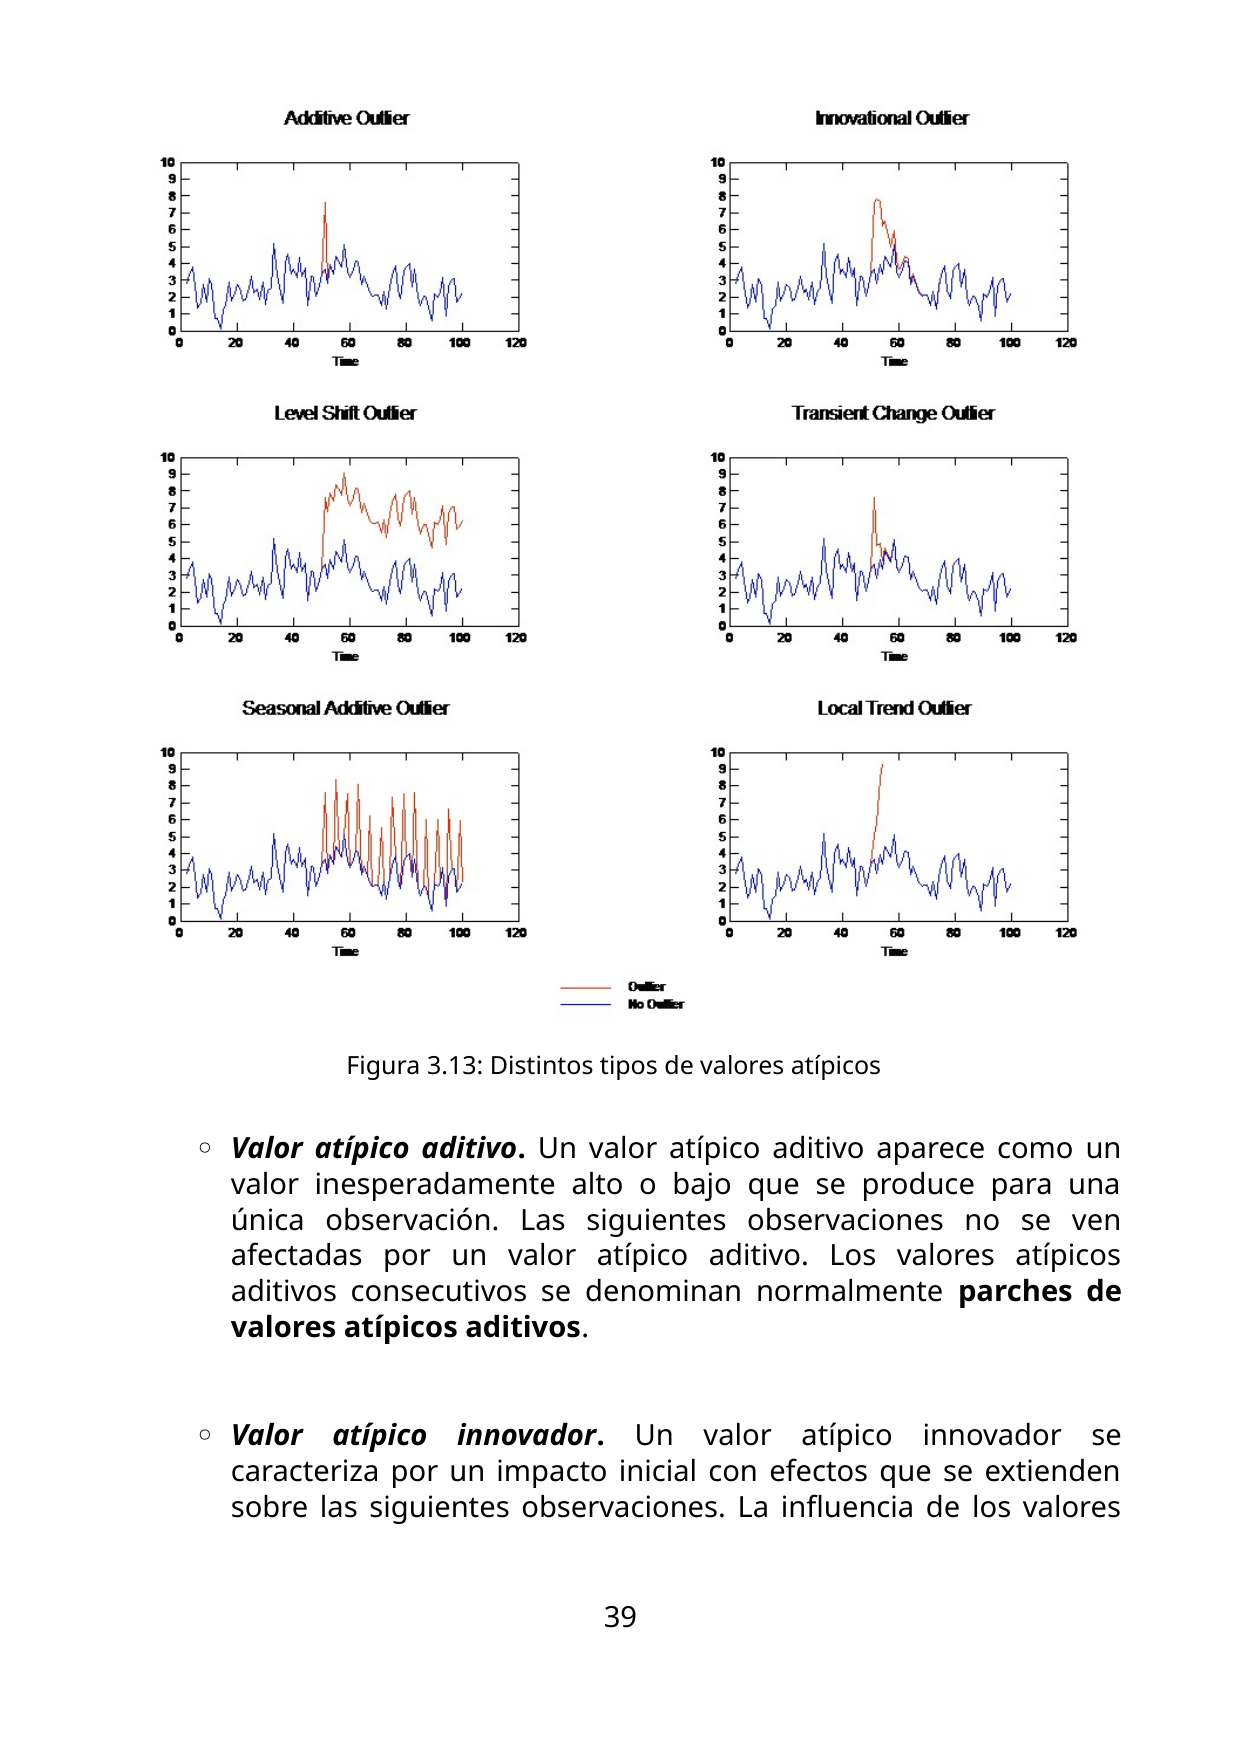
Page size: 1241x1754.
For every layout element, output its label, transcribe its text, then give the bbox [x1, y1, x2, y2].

list Valor atípico aditivo. Un valor atípico aditivo aparece como un valor inesperadamente alto o bajo que se produce para una única observación. Las siguientes observaciones no se ven afectadas por un valor atípico aditivo. Los valores atípicos aditivos consecutivos se denominan normalmente parches de valores atípicos aditivos. [193, 1127, 1122, 1346]
picture [143, 85, 1085, 1031]
list Valor atípico innovador. Un valor atípico innovador se caracteriza por un impacto inicial con efectos que se extienden sobre las siguientes observaciones. La influencia de los valores [193, 1414, 1122, 1526]
list Figura 3.13: Distintos tipos de valores atípicos [143, 1031, 1084, 1082]
